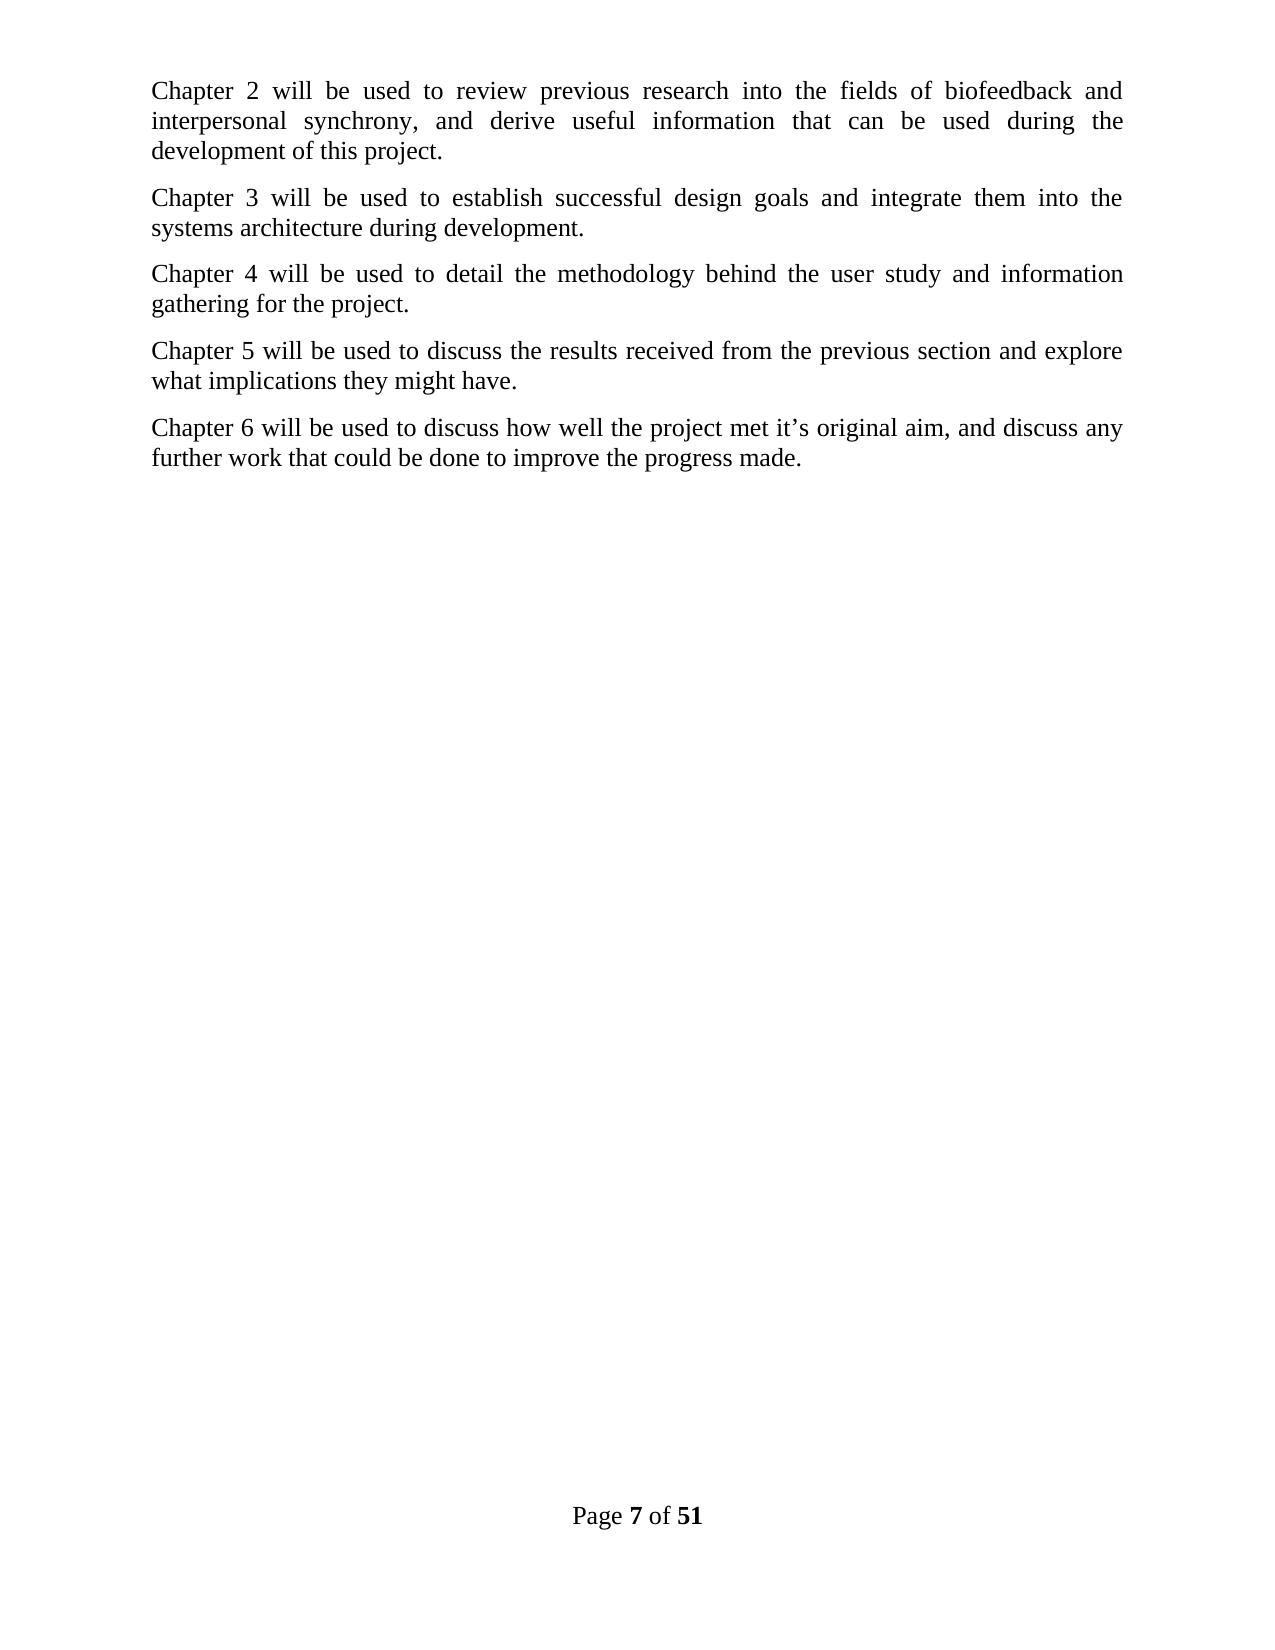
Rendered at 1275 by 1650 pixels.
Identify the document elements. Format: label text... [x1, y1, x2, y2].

text Chapter 5 will be used to discuss the results received from the previous section and explore what implications they might have. [151, 335, 1125, 395]
text Chapter 6 will be used to discuss how well the project met it’s original aim, and discuss any further work that could be done to improve the progress made. [151, 412, 1125, 472]
text Chapter 4 will be used to detail the methodology behind the user study and information gathering for the project. [151, 258, 1125, 318]
text Chapter 3 will be used to establish successful design goals and integrate them into the systems architecture during development. [151, 182, 1125, 242]
text Chapter 2 will be used to review previous research into the fields of biofeedback and interpersonal synchrony, and derive useful information that can be used during the development of this project. [151, 75, 1125, 165]
